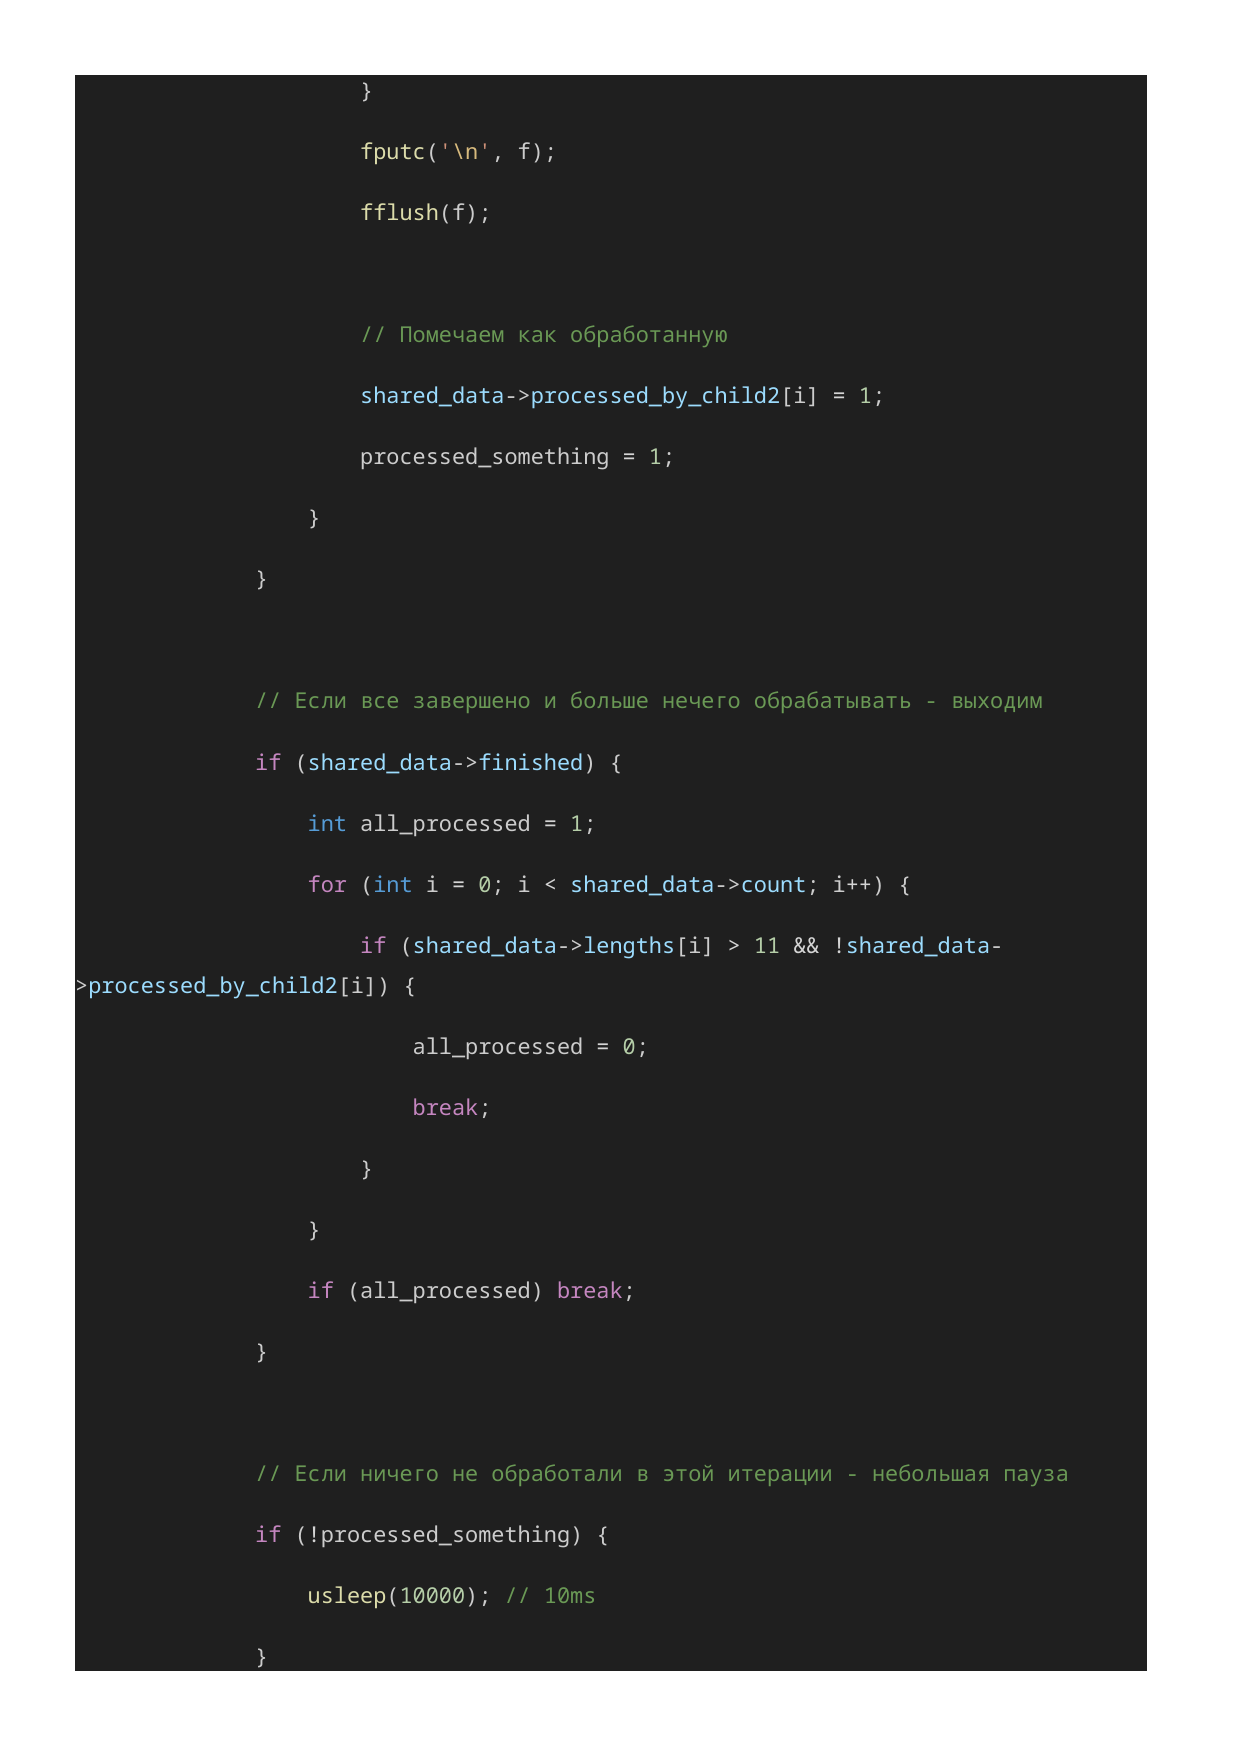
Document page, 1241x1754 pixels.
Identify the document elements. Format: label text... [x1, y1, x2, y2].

text // Если все завершено и больше нечего обрабатывать - выходим [75, 685, 1147, 715]
text } [75, 1336, 1147, 1366]
text all_processed = 0; [75, 1031, 1147, 1061]
text for (int i = 0; i < shared_data->count; i++) { [75, 868, 1147, 898]
text break; [75, 1092, 1147, 1122]
text fflush(f); [75, 197, 1147, 227]
text if (all_processed) break; [75, 1275, 1147, 1305]
text if (shared_data->lengths[i] > 11 && !shared_data->processed_by_child2[i]) { [75, 929, 1147, 999]
text usleep(10000); // 10ms [75, 1580, 1147, 1610]
text // Помечаем как обработанную [75, 319, 1147, 349]
text } [75, 502, 1147, 532]
text processed_something = 1; [75, 441, 1147, 471]
text } [75, 563, 1147, 593]
text if (shared_data->finished) { [75, 746, 1147, 776]
text fputc('\n', f); [75, 136, 1147, 166]
text shared_data->processed_by_child2[i] = 1; [75, 380, 1147, 410]
text } [75, 1153, 1147, 1183]
text } [75, 1641, 1147, 1671]
text if (!processed_something) { [75, 1519, 1147, 1549]
text int all_processed = 1; [75, 807, 1147, 837]
text } [75, 75, 1147, 105]
text // Если ничего не обработали в этой итерации - небольшая пауза [75, 1458, 1147, 1488]
text } [75, 1214, 1147, 1244]
